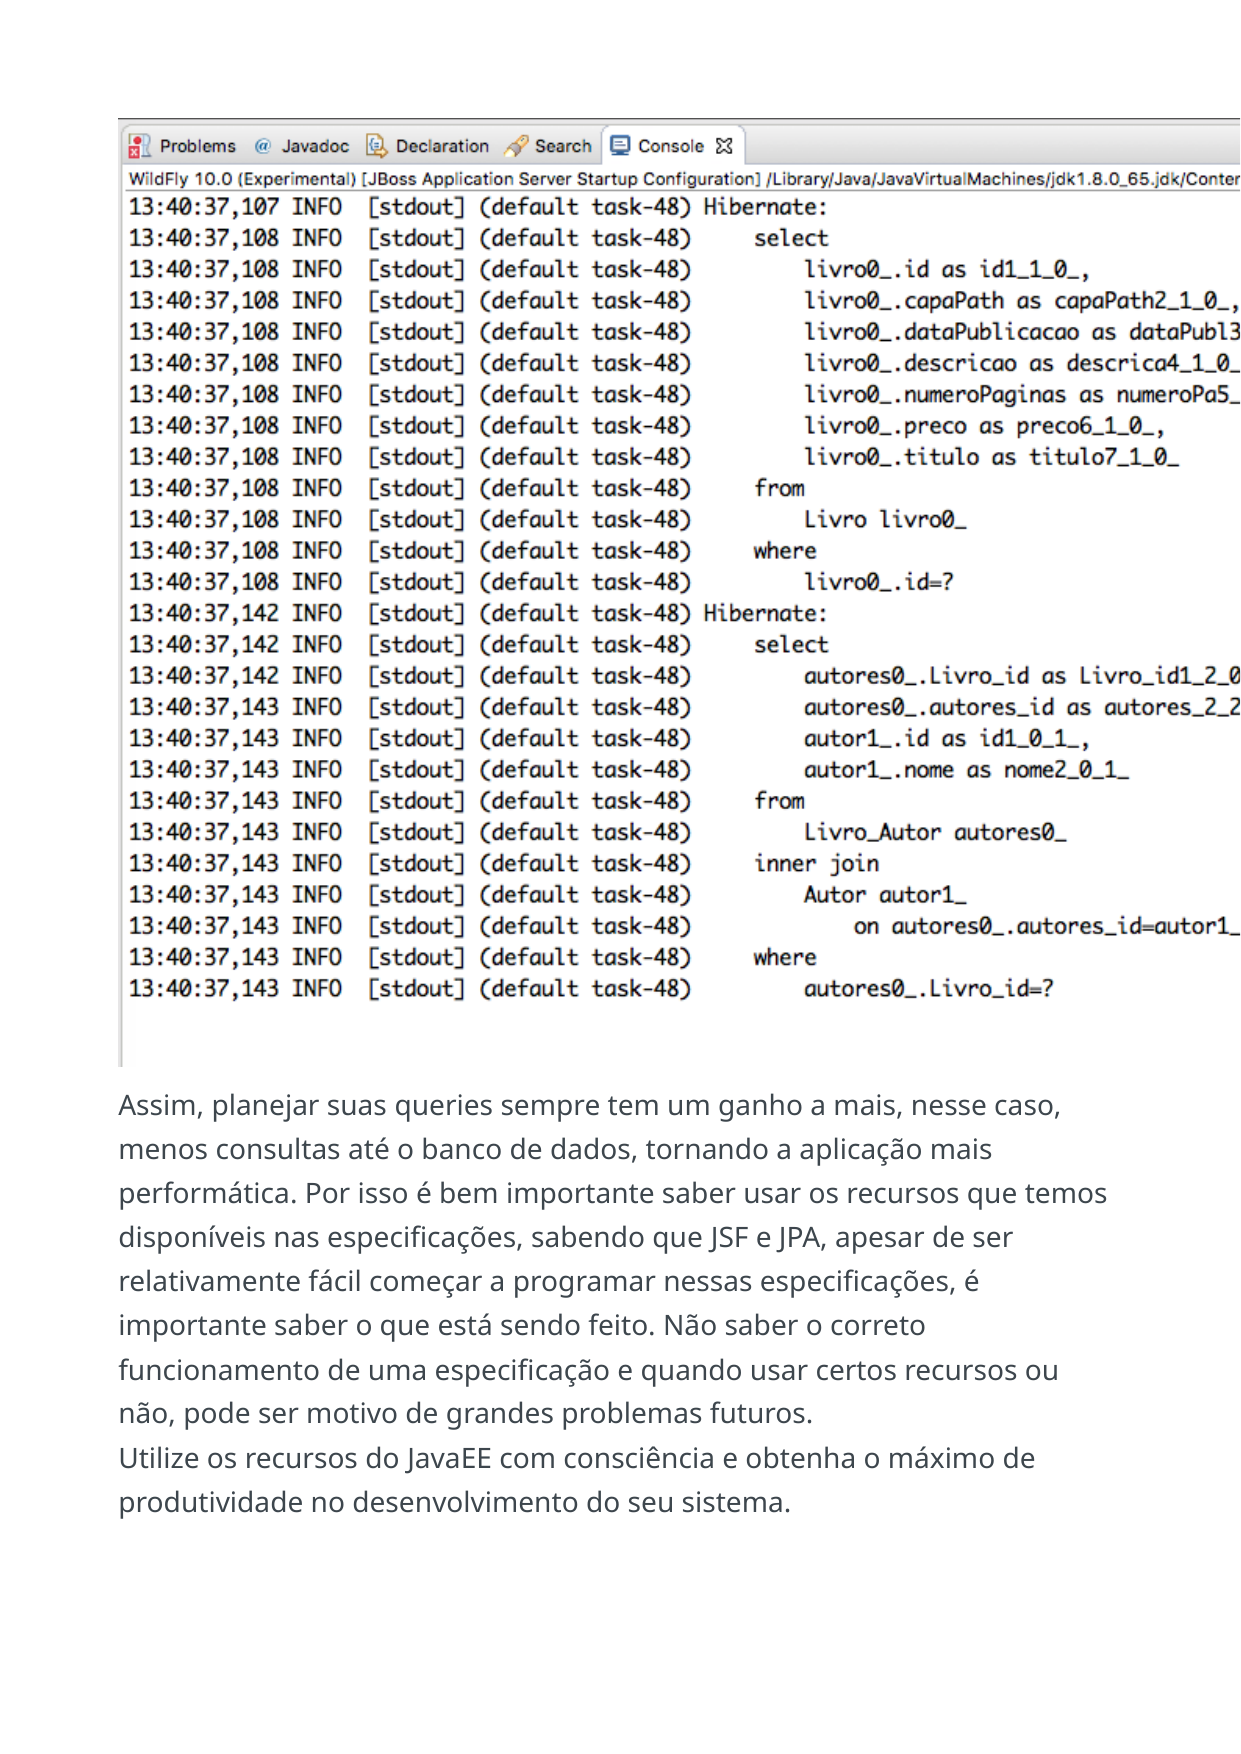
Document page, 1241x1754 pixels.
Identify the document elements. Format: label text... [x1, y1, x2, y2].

picture [118, 118, 1241, 1067]
text Assim, planejar suas queries sempre tem um ganho a mais, nesse caso, menos consultas até o banco de dados, tornando a aplicação mais performática. Por isso é bem importante saber usar os recursos que temos disponíveis nas especificações, sabendo que JSF e JPA, apesar de ser relativamente fácil começar a programar nessas especificações, é importante saber o que está sendo feito. Não saber o correto funcionamento de uma especificação e quando usar certos recursos ou não, pode ser motivo de grandes problemas futuros. [118, 1085, 1122, 1432]
text Utilize os recursos do JavaEE com consciência e obtenha o máximo de produtividade no desenvolvimento do seu sistema. [118, 1438, 1122, 1520]
